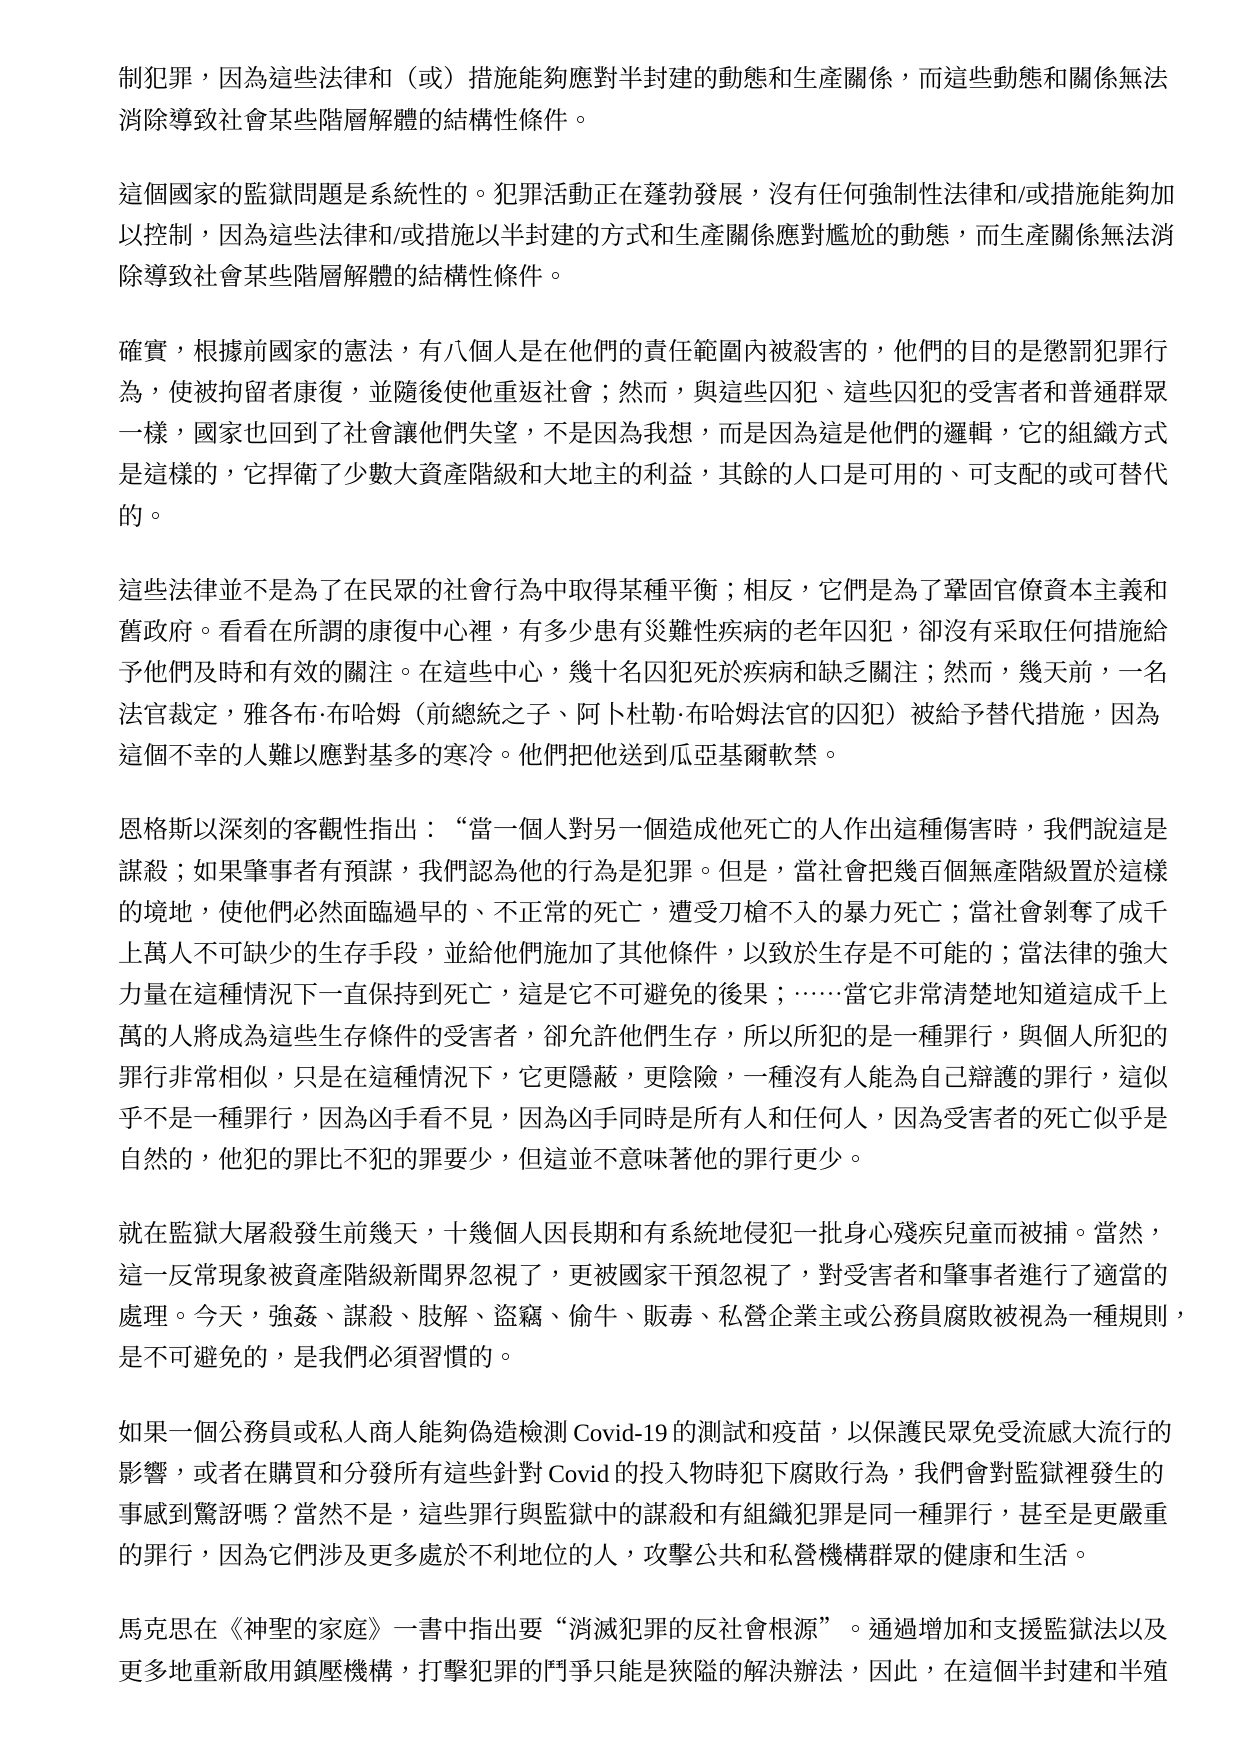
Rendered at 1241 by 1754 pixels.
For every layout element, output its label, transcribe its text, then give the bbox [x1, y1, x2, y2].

text 2021-03-02T19:27:25-03:00 喬瓦娜·謝德豪爾 ['/images/0-2021/01/international/carceles厄瓜多fdlp-電子商務網站'] 厄瓜多人民國防陣線（FDLP）2月28日發表了一篇名為《高加索大屠殺》的文章，這是一個頹廢社會的表達，內容涉及82名被拘留者在該國擁擠的監獄裡的叛亂中被謀殺的全國情況，顯然是敵對派系之間的衝突，但有更深的根源。厄瓜多革命者的文字探討了這些階級根源： “犯罪對生產力發展的影響甚至可以詳細地表現出來。如果沒有搶劫，鎖會發展到現在的完美狀態嗎？如果沒有偽造貨幣的人，紙幣的製造業會發展到目前的完美水平嗎？。。。。如果我們離開私人犯罪的領域：沒有國家犯罪，世界市場會出現嗎？哪怕是國家馬克思。馬克思。 監獄不是社會的毒瘤，它是社會本身以各種形式暴露出來的，而是在一定的環境中暴露出來的。 在過去的幾天裡，大約有一百名囚犯被屠殺，這是人類所能想象的最殘酷的方式。敲詐勒索器官、肢解肢體、斬首、絞刑等，暴露了改造言論的謬誤和國家機構的效率，此外，還暴露了困擾社會的巨大危機，社會各條戰線都在腐蝕。 面對這些事實，許多部門提高聲音，指出必須執行無期徒刑或死刑。也有人對犯罪的“自然”條件或這些異常行為的先天性起源提出異議。 新聞界談論監獄制度的弱點，就好像它不屬於國家的社會結構一樣。簡言之，人們尋求借口或論據，試圖為不合理的做法辯護。 該國監獄的監視和控制系統是該地區最現代化的系統之一，如果一角硬幣不被裝有監視攝像機、金屬探測器、掃描器等的各種安全過濾器檢測到，幾乎不可能進入。 監獄記憶體在的刀具、工業用筆、彈藥、手槍、手榴彈、步槍（在各種搜查中發現了戰爭用步槍）、電話，當然，還有各種毒品，都是犯罪團伙與警察、導遊和行政人員結盟的產物；或雖然幫派是中心是事實，但整個機構、警察和行政結構的共謀使監獄內外的功能和可持續性得以發揮。 很難確定有多少錢在拉塔孔加所謂的康復中心內流動，大約有5000名囚犯。每個人都必須為使用手機、車間甚至教育支付學費。此外，一部內部電話可能需要800到1200美元。事實上，導遊和警察把它們賣了；三個月後，他們在搜查過程中從囚犯手中把它們拿走，再賣給不同病房的其他囚犯。如果說全國有4萬左右的犯人，基本上有4個強大而眾多的幫派存在於所有這些中心，那麼上述暴露出來的情況就是他們及其同夥殺人的一個很好的理由。 這個國家的監獄問題是系統性的。犯罪正在蓬勃發展，沒有任何強制性法律和（或）措施能夠控制犯罪，因為這些法律和（或）措施能夠應對半封建的動態和生產關係，而這些動態和關係無法消除導致社會某些階層解體的結構性條件。 這個國家的監獄問題是系統性的。犯罪活動正在蓬勃發展，沒有任何強制性法律和/或措施能夠加以控制，因為這些法律和/或措施以半封建的方式和生產關係應對尷尬的動態，而生產關係無法消除導致社會某些階層解體的結構性條件。 確實，根據前國家的憲法，有八個人是在他們的責任範圍內被殺害的，他們的目的是懲罰犯罪行為，使被拘留者康復，並隨後使他重返社會；然而，與這些囚犯、這些囚犯的受害者和普通群眾一樣，國家也回到了社會讓他們失望，不是因為我想，而是因為這是他們的邏輯，它的組織方式是這樣的，它捍衛了少數大資產階級和大地主的利益，其餘的人口是可用的、可支配的或可替代的。 這些法律並不是為了在民眾的社會行為中取得某種平衡；相反，它們是為了鞏固官僚資本主義和舊政府。看看在所謂的康復中心裡，有多少患有災難性疾病的老年囚犯，卻沒有采取任何措施給予他們及時和有效的關注。在這些中心，幾十名囚犯死於疾病和缺乏關注；然而，幾天前，一名法官裁定，雅各布·布哈姆（前總統之子、阿卜杜勒·布哈姆法官的囚犯）被給予替代措施，因為這個不幸的人難以應對基多的寒冷。他們把他送到瓜亞基爾軟禁。 恩格斯以深刻的客觀性指出：“當一個人對另一個造成他死亡的人作出這種傷害時，我們說這是謀殺；如果肇事者有預謀，我們認為他的行為是犯罪。但是，當社會把幾百個無產階級置於這樣的境地，使他們必然面臨過早的、不正常的死亡，遭受刀槍不入的暴力死亡；當社會剝奪了成千上萬人不可缺少的生存手段，並給他們施加了其他條件，以致於生存是不可能的；當法律的強大力量在這種情況下一直保持到死亡，這是它不可避免的後果；……當它非常清楚地知道這成千上萬的人將成為這些生存條件的受害者，卻允許他們生存，所以所犯的是一種罪行，與個人所犯的罪行非常相似，只是在這種情況下，它更隱蔽，更陰險，一種沒有人能為自己辯護的罪行，這似乎不是一種罪行，因為凶手看不見，因為凶手同時是所有人和任何人，因為受害者的死亡似乎是自然的，他犯的罪比不犯的罪要少，但這並不意味著他的罪行更少。 就在監獄大屠殺發生前幾天，十幾個人因長期和有系統地侵犯一批身心殘疾兒童而被捕。當然，這一反常現象被資產階級新聞界忽視了，更被國家干預忽視了，對受害者和肇事者進行了適當的處理。今天，強姦、謀殺、肢解、盜竊、偷牛、販毒、私營企業主或公務員腐敗被視為一種規則，是不可避免的，是我們必須習慣的。 如果一個公務員或私人商人能夠偽造檢測Covid-19的測試和疫苗，以保護民眾免受流感大流行的影響，或者在購買和分發所有這些針對Covid的投入物時犯下腐敗行為，我們會對監獄裡發生的事感到驚訝嗎？當然不是，這些罪行與監獄中的謀殺和有組織犯罪是同一種罪行，甚至是更嚴重的罪行，因為它們涉及更多處於不利地位的人，攻擊公共和私營機構群眾的健康和生活。 馬克思在《神聖的家庭》一書中指出要“消滅犯罪的反社會根源”。通過增加和支援監獄法以及更多地重新啟用鎮壓機構，打擊犯罪的鬥爭只能是狹隘的解決辦法，因此，在這個半封建和半殖民地社會的框架內，我們註定要生活在社會壓艙物之中，生活在社會各階層或社會各階層的流氓行為之中在產生這些問題的結構性原因尚未觸及或正在迅速演變的情況下，因此，任務是從根本上改造舊社會，摧毀舊社會，在舊社會的廢墟上建立一個新的國家、新的法律和新的工具。 莫雷諾離開時說，他將尋求國際社會的幫助，打擊監獄暴力和有組織犯罪。僅此而已；舊國家的代表將利用這些機會、加強法律、加強軍事機構，將戰鬥和抗議及社會運動定為刑事犯罪，而警察和軍事援助的外國債權人（外國佬或以色列人）將利用這些機會，建立一個國家軍事基地或指揮鎮壓機構的目的，最有針對性的是中和所有以這種或那種方式與之戰鬥的人。 [118, 59, 1181, 1687]
